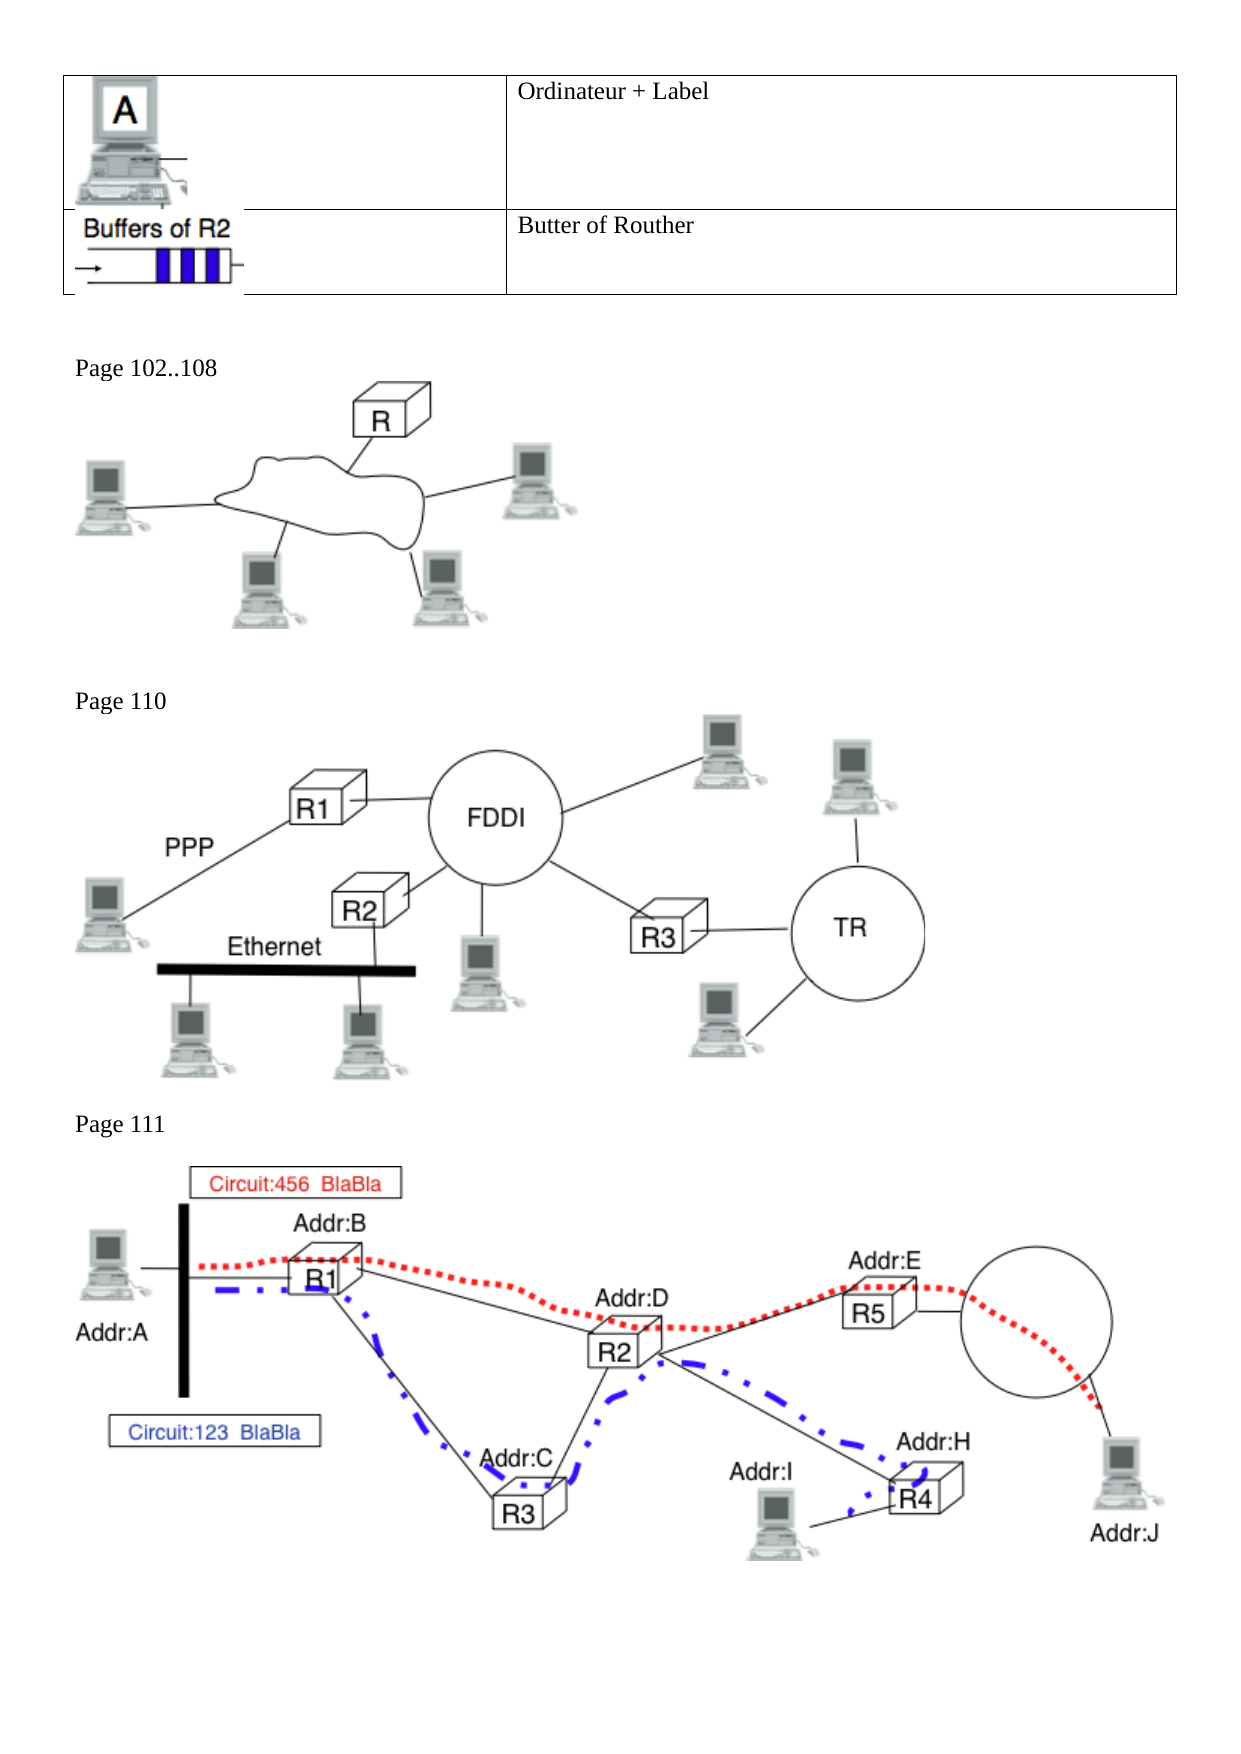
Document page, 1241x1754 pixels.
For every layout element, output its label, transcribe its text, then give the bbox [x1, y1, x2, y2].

table_cell [188, 76, 506, 209]
text Page 111 [75, 1109, 1165, 1138]
picture [75, 714, 926, 1081]
picture [75, 381, 579, 629]
text Page 110 [75, 686, 1165, 714]
table_cell [244, 210, 506, 294]
picture [75, 1166, 1166, 1561]
table_cell Ordinateur + Label [507, 76, 1176, 209]
table_cell Butter of Routher [507, 210, 1176, 294]
table_cell [64, 210, 75, 294]
table_cell [64, 76, 75, 209]
text Page 102..108 [75, 353, 1165, 381]
picture [75, 76, 244, 295]
